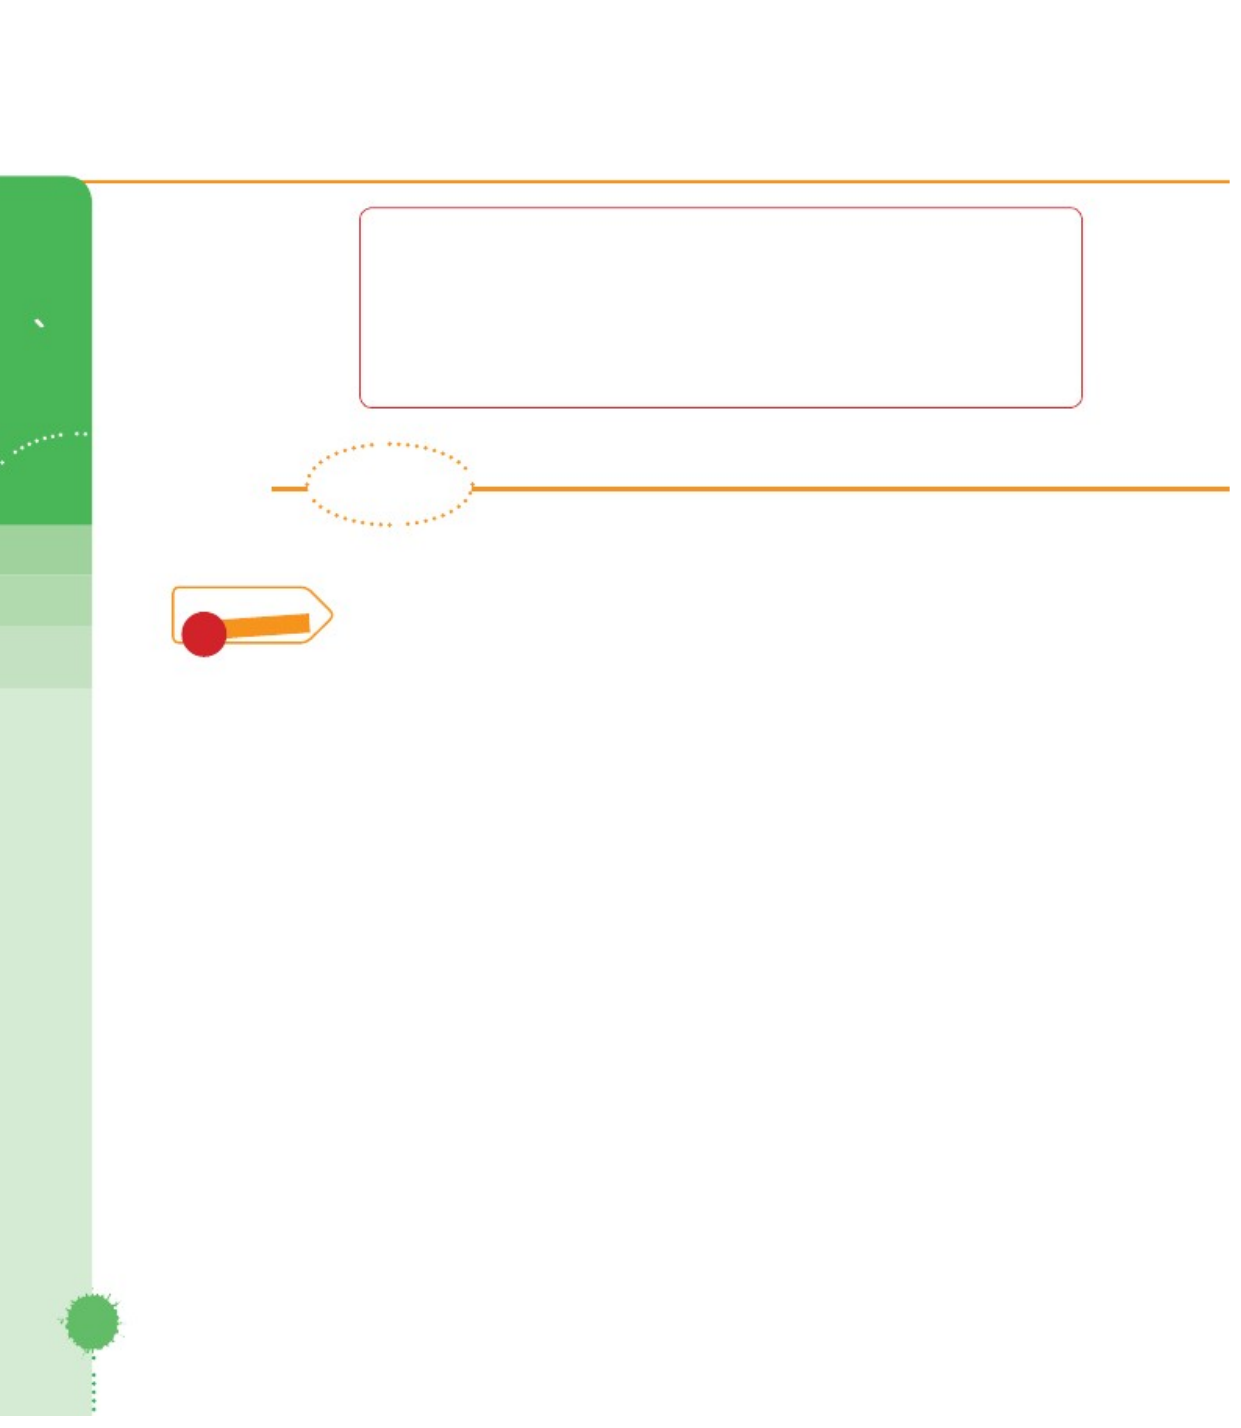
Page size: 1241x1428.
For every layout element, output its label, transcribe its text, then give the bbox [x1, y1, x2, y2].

text 4 [1230, 454, 1240, 525]
picture [0, 0, 1230, 1416]
text 51 [1230, 1321, 1240, 1348]
text SESION [1230, 307, 1240, 337]
